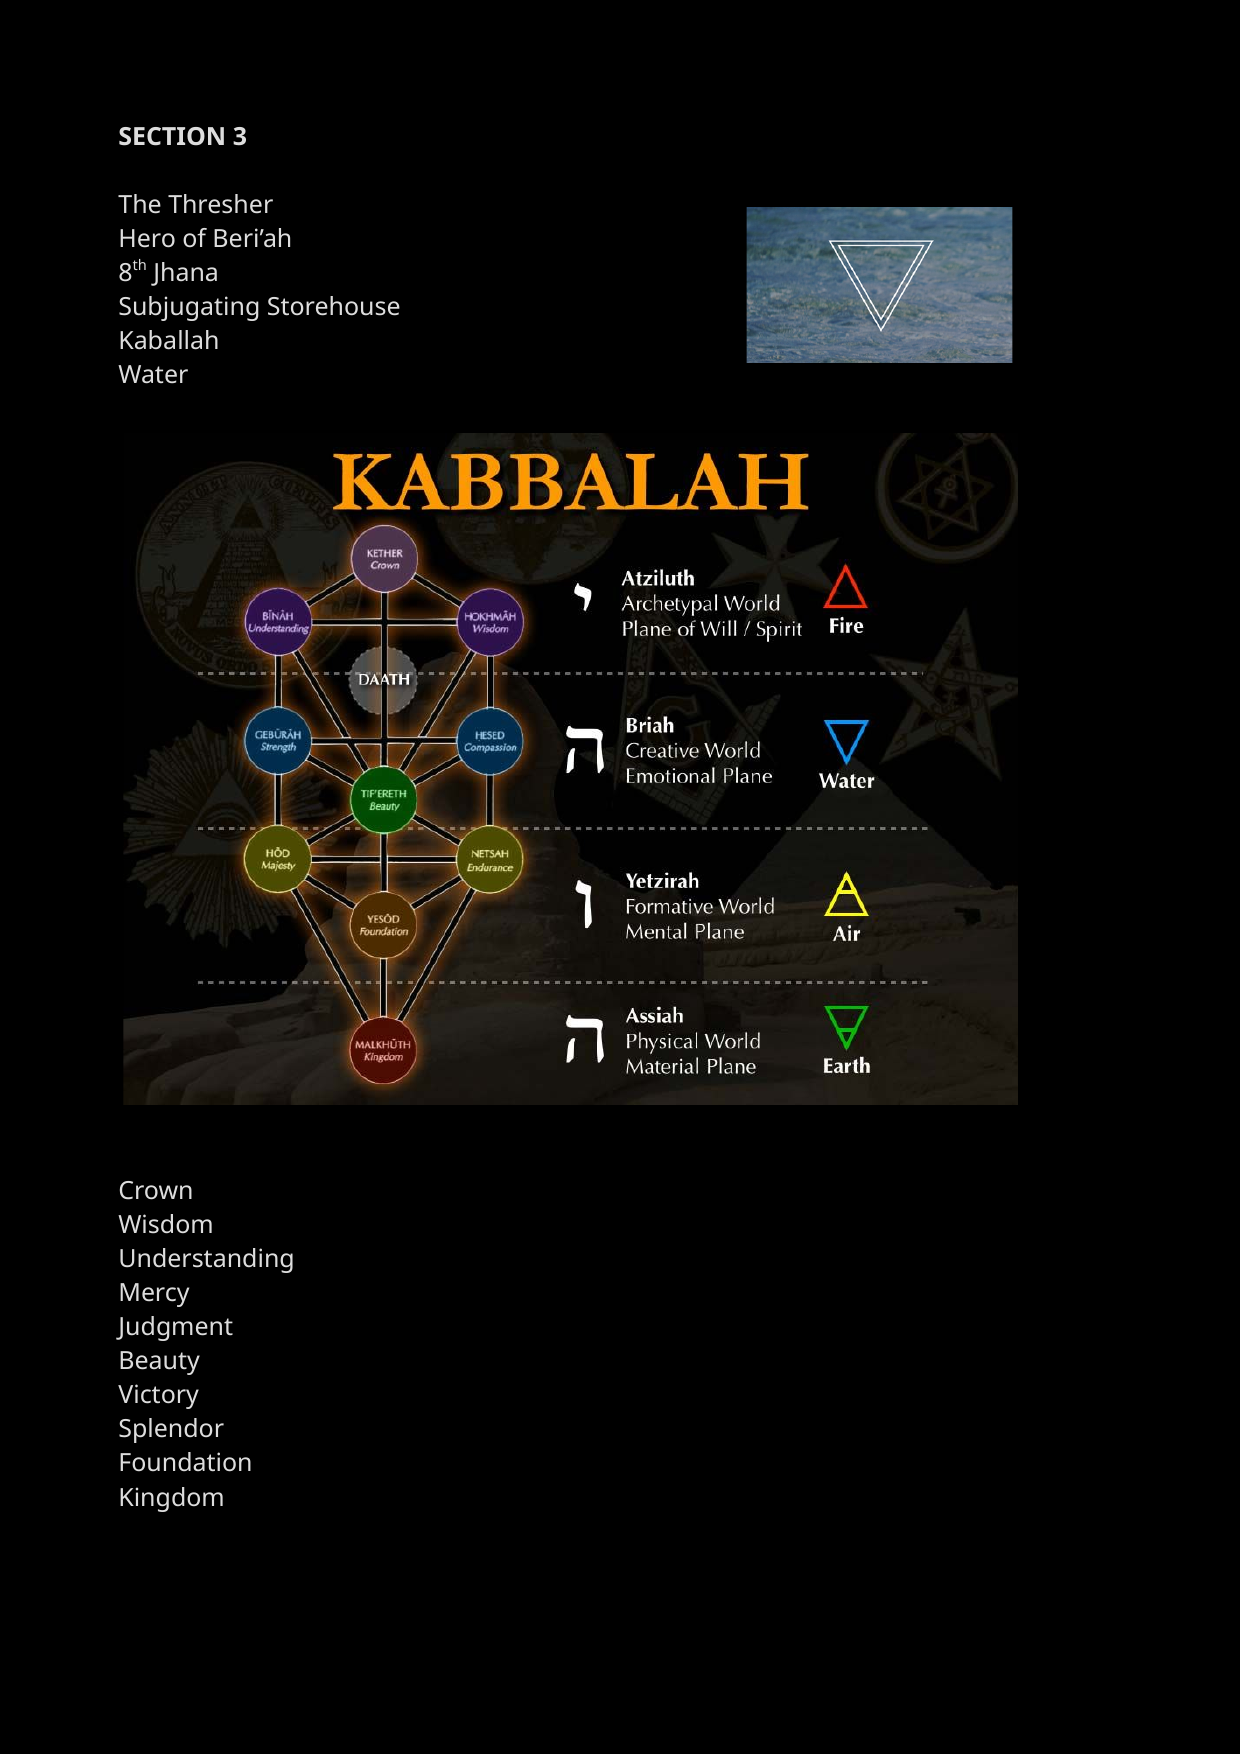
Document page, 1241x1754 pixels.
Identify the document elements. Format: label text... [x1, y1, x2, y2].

text Kaballah [118, 322, 746, 357]
text Mercy [118, 1275, 1122, 1309]
text Understanding [118, 1241, 1122, 1275]
text Crown [118, 1173, 1122, 1207]
text Wisdom [118, 1207, 1122, 1241]
text Water [118, 357, 1122, 391]
text Hero of Beri’ah [118, 220, 746, 254]
text Foundation [118, 1445, 1122, 1479]
picture [123, 433, 1018, 1105]
text SECTION 3 [118, 118, 1122, 152]
text [1013, 220, 1122, 254]
text The Thresher [118, 186, 1122, 220]
text Kingdom [118, 1479, 1122, 1513]
text [1013, 322, 1122, 357]
text 8th Jhana [118, 254, 746, 288]
text Beauty [118, 1343, 1122, 1377]
text Subjugating Storehouse [118, 288, 746, 322]
picture [746, 207, 1013, 363]
text [1013, 288, 1122, 322]
text [1013, 254, 1122, 288]
text Victory [118, 1377, 1122, 1411]
text Splendor [118, 1411, 1122, 1445]
text Judgment [118, 1309, 1122, 1343]
